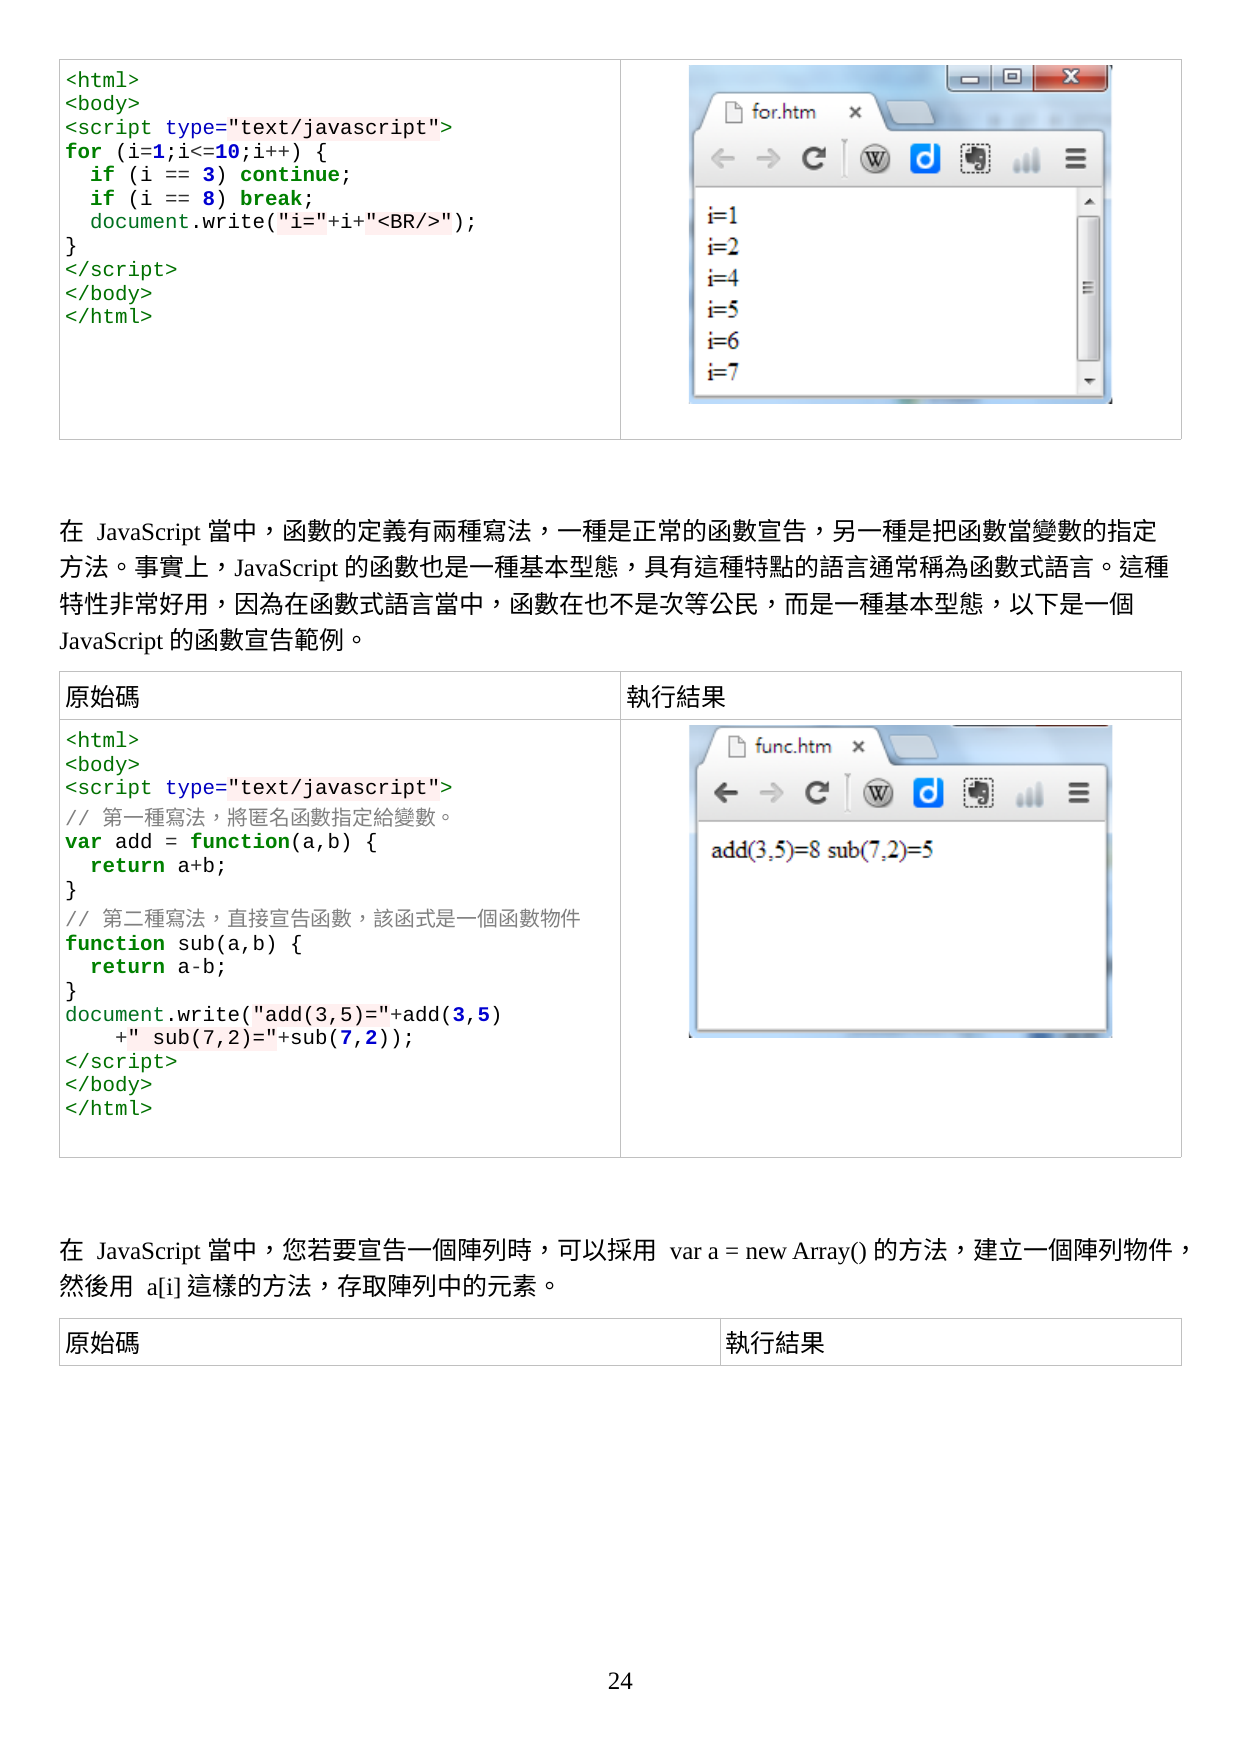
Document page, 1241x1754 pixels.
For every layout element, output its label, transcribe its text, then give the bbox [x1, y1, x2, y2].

table_header 原始碼 [60, 1319, 720, 1365]
table_cell [621, 720, 1181, 1157]
text 在 JavaScript 當中，您若要宣告一個陣列時，可以採用 var a = new Array() 的方法，建立一個陣列物件，然後用 a[i] 這樣的方法，存取陣列中的元素。 [59, 1230, 1181, 1303]
table_cell <html> <body> <script type="text/javascript"> // 第一種寫法，將匿名函數指定給變數。 var add = function(a,b) { return a+b; } // 第二種寫法，直接宣告函數，該函式是一個函數物件 function sub(a,b) { return a-b; } document.write("add(3,5)="+add(3,5) +" sub(7,2)="+sub(7,2)); </script> </body> </html> [60, 720, 620, 1157]
picture [688, 65, 1113, 404]
text 在 JavaScript 當中，函數的定義有兩種寫法，一種是正常的函數宣告，另一種是把函數當變數的指定方法。事實上，JavaScript 的函數也是一種基本型態，具有這種特點的語言通常稱為函數式語言。這種特性非常好用，因為在函數式語言當中，函數在也不是次等公民，而是一種基本型態，以下是一個 JavaScript 的函數宣告範例。 [59, 512, 1181, 657]
table_header 執行結果 [621, 672, 1181, 719]
picture [688, 725, 1113, 1038]
table_cell [621, 60, 1181, 438]
table_cell <html> <body> <script type="text/javascript"> for (i=1;i<=10;i++) { if (i == 3) continue; if (i == 8) break; document.write("i="+i+"<BR/>"); } </script> </body> </html> [60, 60, 620, 438]
table_header 原始碼 [60, 672, 620, 719]
table_header 執行結果 [721, 1319, 1181, 1365]
